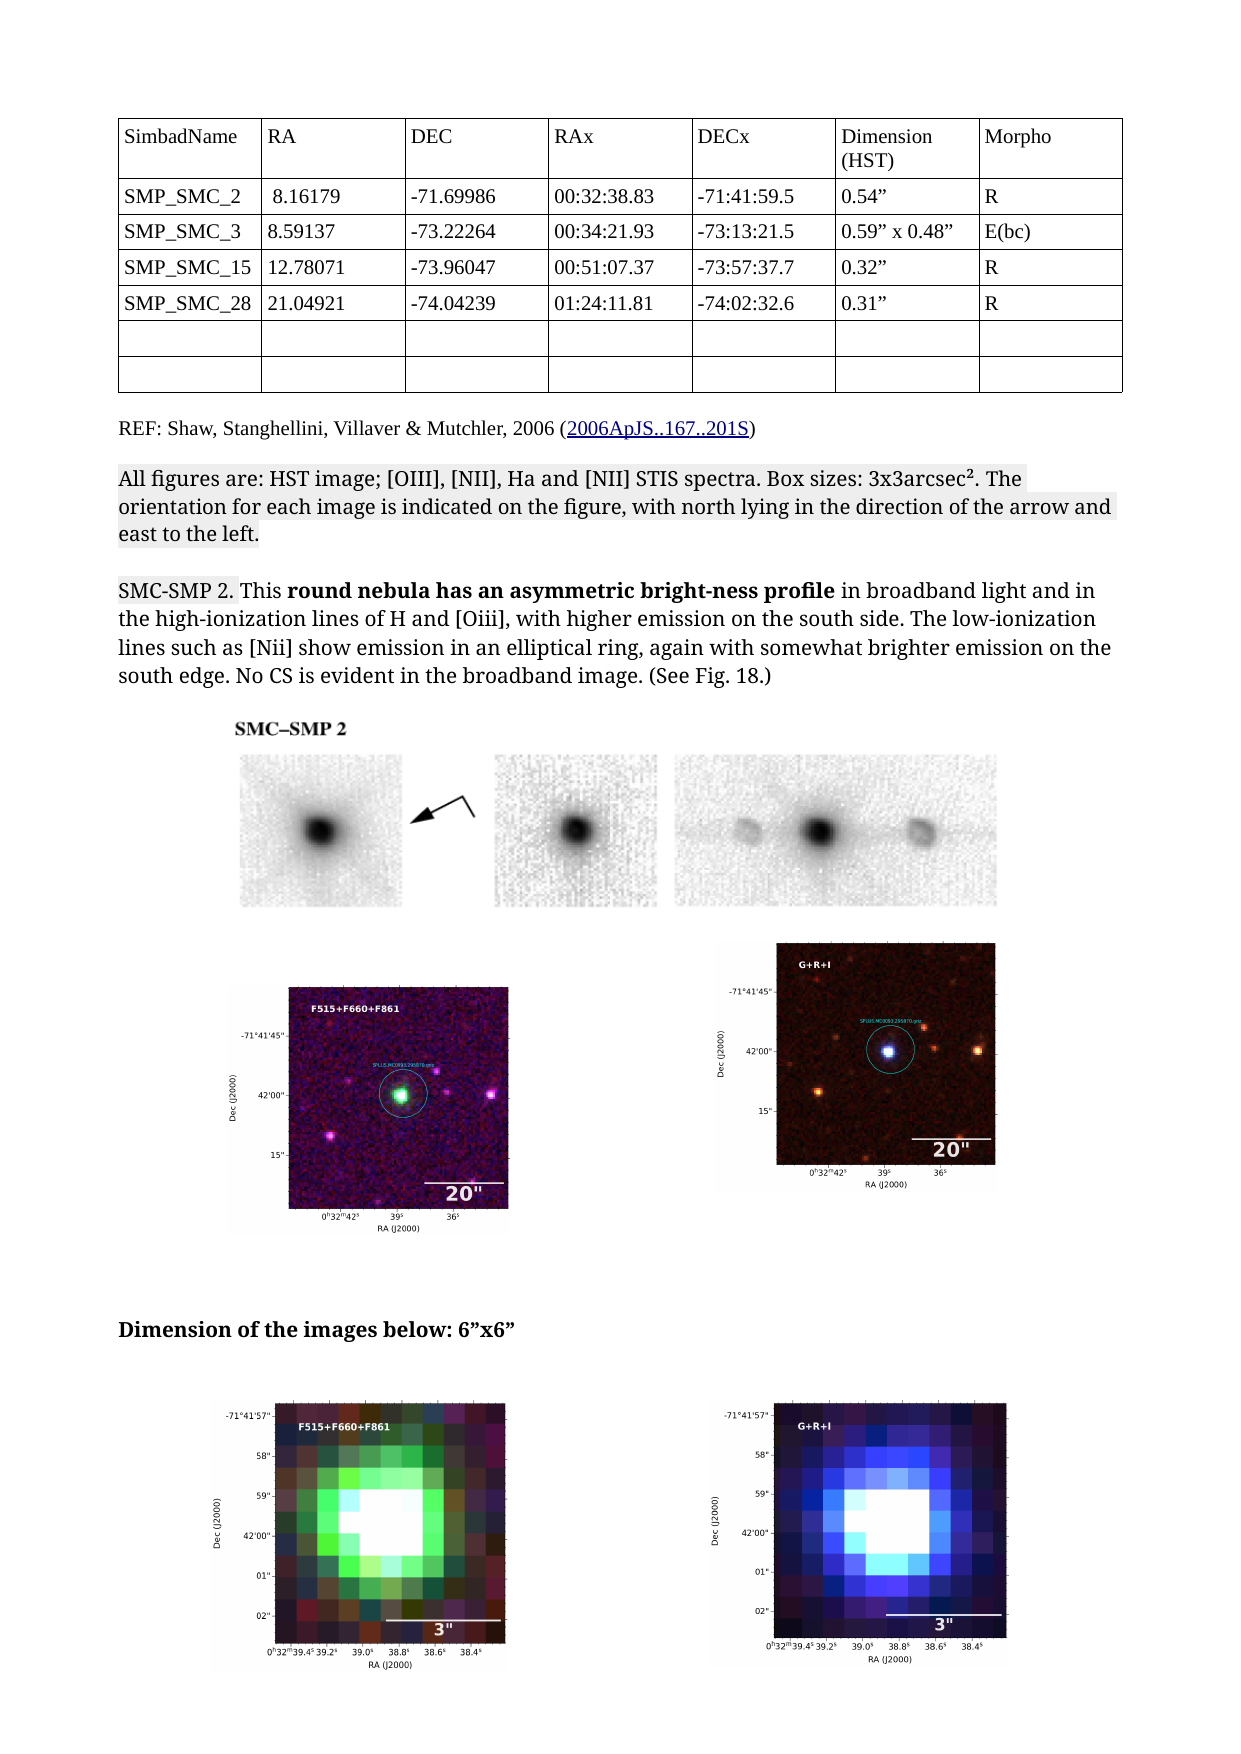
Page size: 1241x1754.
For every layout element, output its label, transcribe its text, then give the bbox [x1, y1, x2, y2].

table_header Dimension (HST) [836, 119, 979, 178]
table_cell 00:32:38.83 [549, 179, 692, 213]
table_cell [262, 321, 405, 356]
table_cell [406, 321, 548, 356]
table_cell [549, 357, 692, 392]
table_cell [980, 357, 1122, 392]
table_cell 21.04921 [262, 286, 405, 320]
table_cell E(bc) [980, 215, 1122, 249]
table_cell -74.04239 [406, 286, 548, 320]
table_cell 0.59” x 0.48” [836, 215, 979, 249]
picture [229, 713, 1011, 917]
text REF: Shaw, Stanghellini, Villaver & Mutchler, 2006 (2006ApJS..167..201S) [118, 416, 1122, 440]
table_cell -71.69986 [406, 179, 548, 213]
table_cell SMP_SMC_28 [119, 286, 261, 320]
table_cell [836, 321, 979, 356]
table_cell 0.54” [836, 179, 979, 213]
table_cell [980, 321, 1122, 356]
table_cell [693, 321, 835, 356]
table_cell [549, 321, 692, 356]
table_cell [119, 321, 261, 356]
table_cell SMP_SMC_15 [119, 250, 261, 285]
table_header DEC [406, 119, 548, 178]
table_cell -73:57:37.7 [693, 250, 835, 285]
table_cell -74:02:32.6 [693, 286, 835, 320]
table_cell [262, 357, 405, 392]
text All figures are: HST image; [OIII], [NII], Ha and [NII] STIS spectra. Box sizes: 3x3arcsec². The orientation for each image is indicated on the figure, with north lying in the direction of the arrow and east to the left. [118, 464, 1122, 548]
table_cell -73.96047 [406, 250, 548, 285]
picture [714, 941, 998, 1192]
table_cell 01:24:11.81 [549, 286, 692, 320]
table_header RAx [549, 119, 692, 178]
table_cell R [980, 286, 1122, 320]
table_cell [693, 357, 835, 392]
table_cell -73:13:21.5 [693, 215, 835, 249]
table_cell [836, 357, 979, 392]
table_cell [406, 357, 548, 392]
table_cell 0.31” [836, 286, 979, 320]
table_cell 00:51:07.37 [549, 250, 692, 285]
table_header Morpho [980, 119, 1122, 178]
picture [708, 1400, 1009, 1667]
picture [226, 985, 510, 1236]
table_cell 8.16179 [262, 179, 405, 213]
table_cell R [980, 250, 1122, 285]
table_cell -71:41:59.5 [693, 179, 835, 213]
picture [210, 1400, 508, 1673]
table_header SimbadName [119, 119, 261, 178]
table_cell [119, 357, 261, 392]
text Dimension of the images below: 6”x6” [118, 1315, 1122, 1343]
table_cell 0.32” [836, 250, 979, 285]
table_cell 12.78071 [262, 250, 405, 285]
table_cell -73.22264 [406, 215, 548, 249]
table_cell R [980, 179, 1122, 213]
table_cell 00:34:21.93 [549, 215, 692, 249]
table_cell 8.59137 [262, 215, 405, 249]
table_cell SMP_SMC_3 [119, 215, 261, 249]
table_cell SMP_SMC_2 [119, 179, 261, 213]
text SMC-SMP 2. This round nebula has an asymmetric bright-ness profile in broadband light and in the high-ionization lines of H and [Oiii], with higher emission on the south side. The low-ionization lines such as [Nii] show emission in an elliptical ring, again with somewhat brighter emission on the south edge. No CS is evident in the broadband image. (See Fig. 18.) [118, 576, 1122, 690]
table_header DECx [693, 119, 835, 178]
table_header RA [262, 119, 405, 178]
